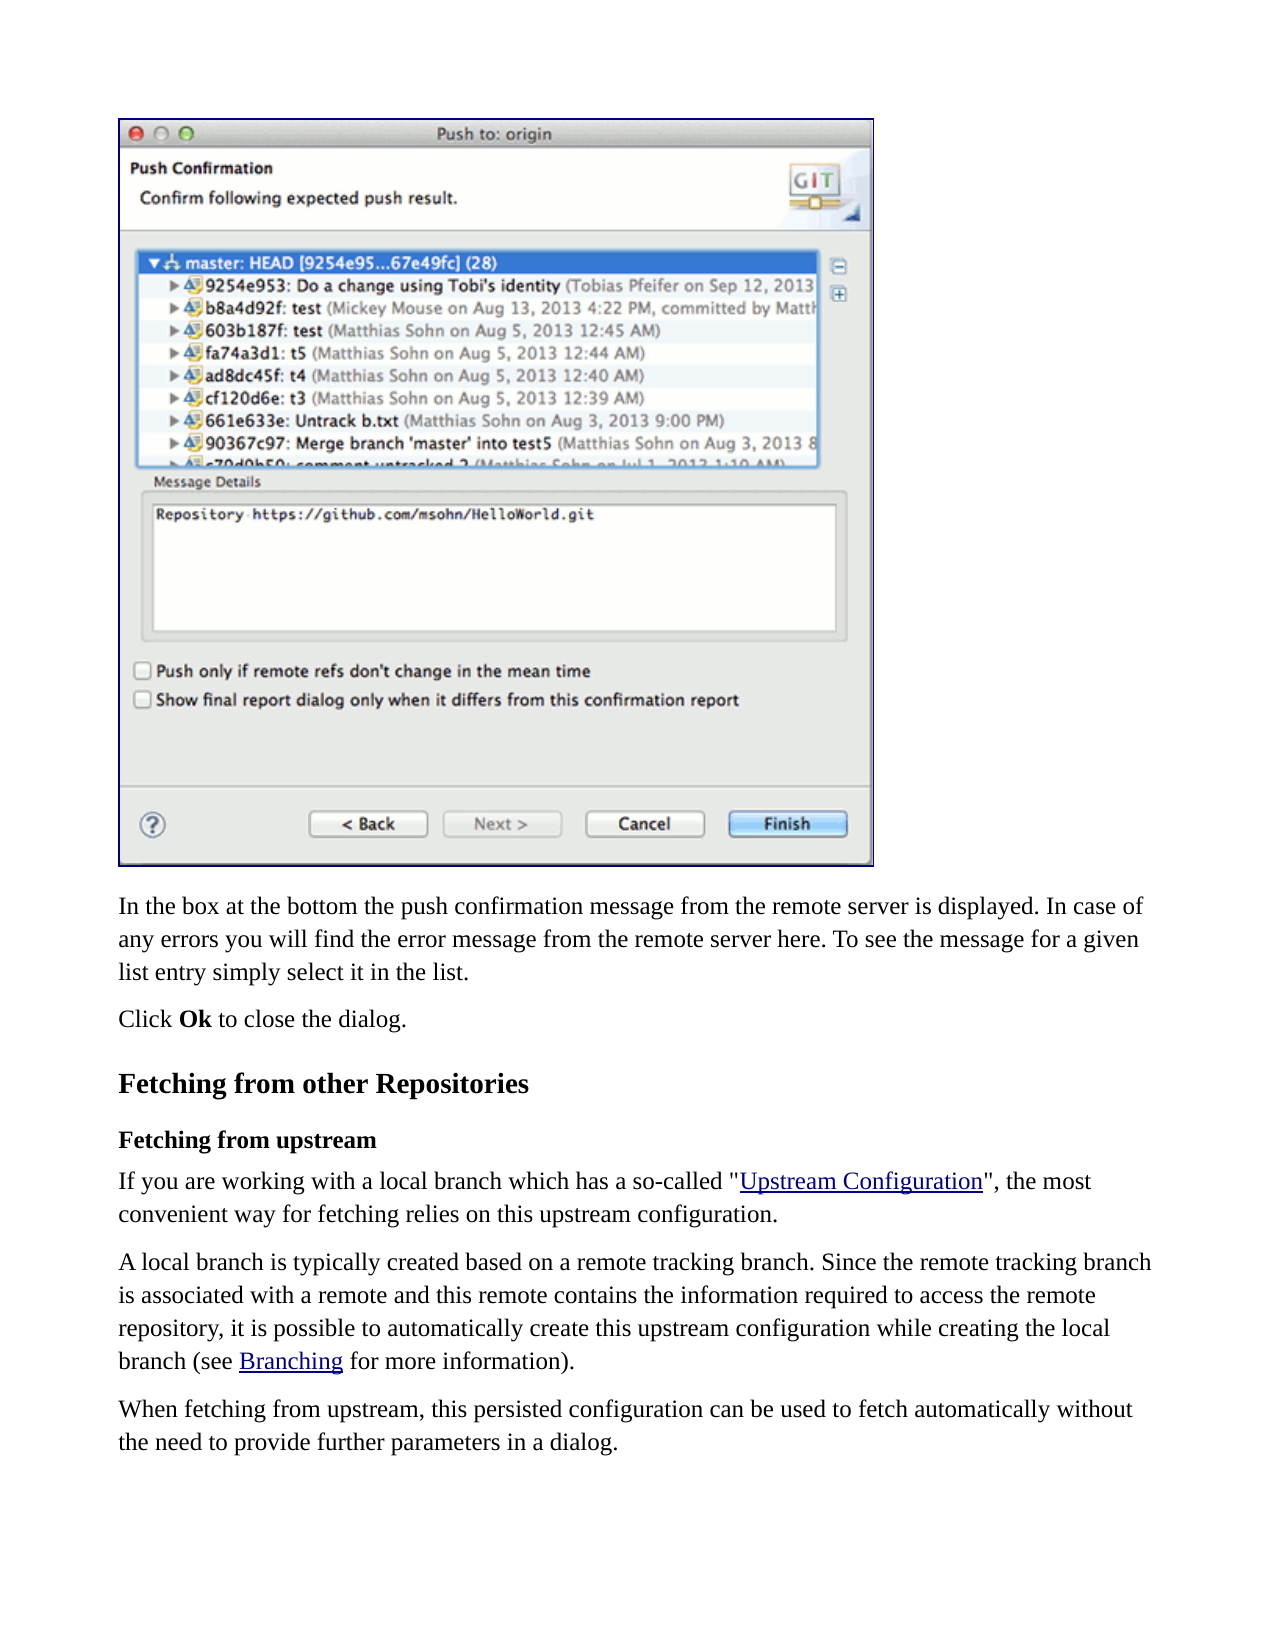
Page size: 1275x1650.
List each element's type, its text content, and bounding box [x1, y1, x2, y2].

text A local branch is typically created based on a remote tracking branch. Since the remote tracking branch is associated with a remote and this remote contains the information required to access the remote repository, it is possible to automatically create this upstream configuration while creating the local branch (see Branching for more information). [118, 1247, 1157, 1375]
picture [120, 120, 873, 865]
text When fetching from upstream, this persisted configuration can be used to fetch automatically without the need to provide further parameters in a dialog. [118, 1394, 1157, 1456]
text Click Ok to close the dialog. [118, 1004, 1157, 1033]
subtitle Fetching from upstream [118, 1125, 1157, 1154]
subtitle Fetching from other Repositories [118, 1067, 1157, 1100]
text In the box at the bottom the push confirmation message from the remote server is displayed. In case of any errors you will find the error message from the remote server here. To see the message for a given list entry simply select it in the list. [118, 891, 1157, 986]
text If you are working with a local branch which has a so-called "Upstream Configuration", the most convenient way for fetching relies on this upstream configuration. [118, 1166, 1157, 1228]
